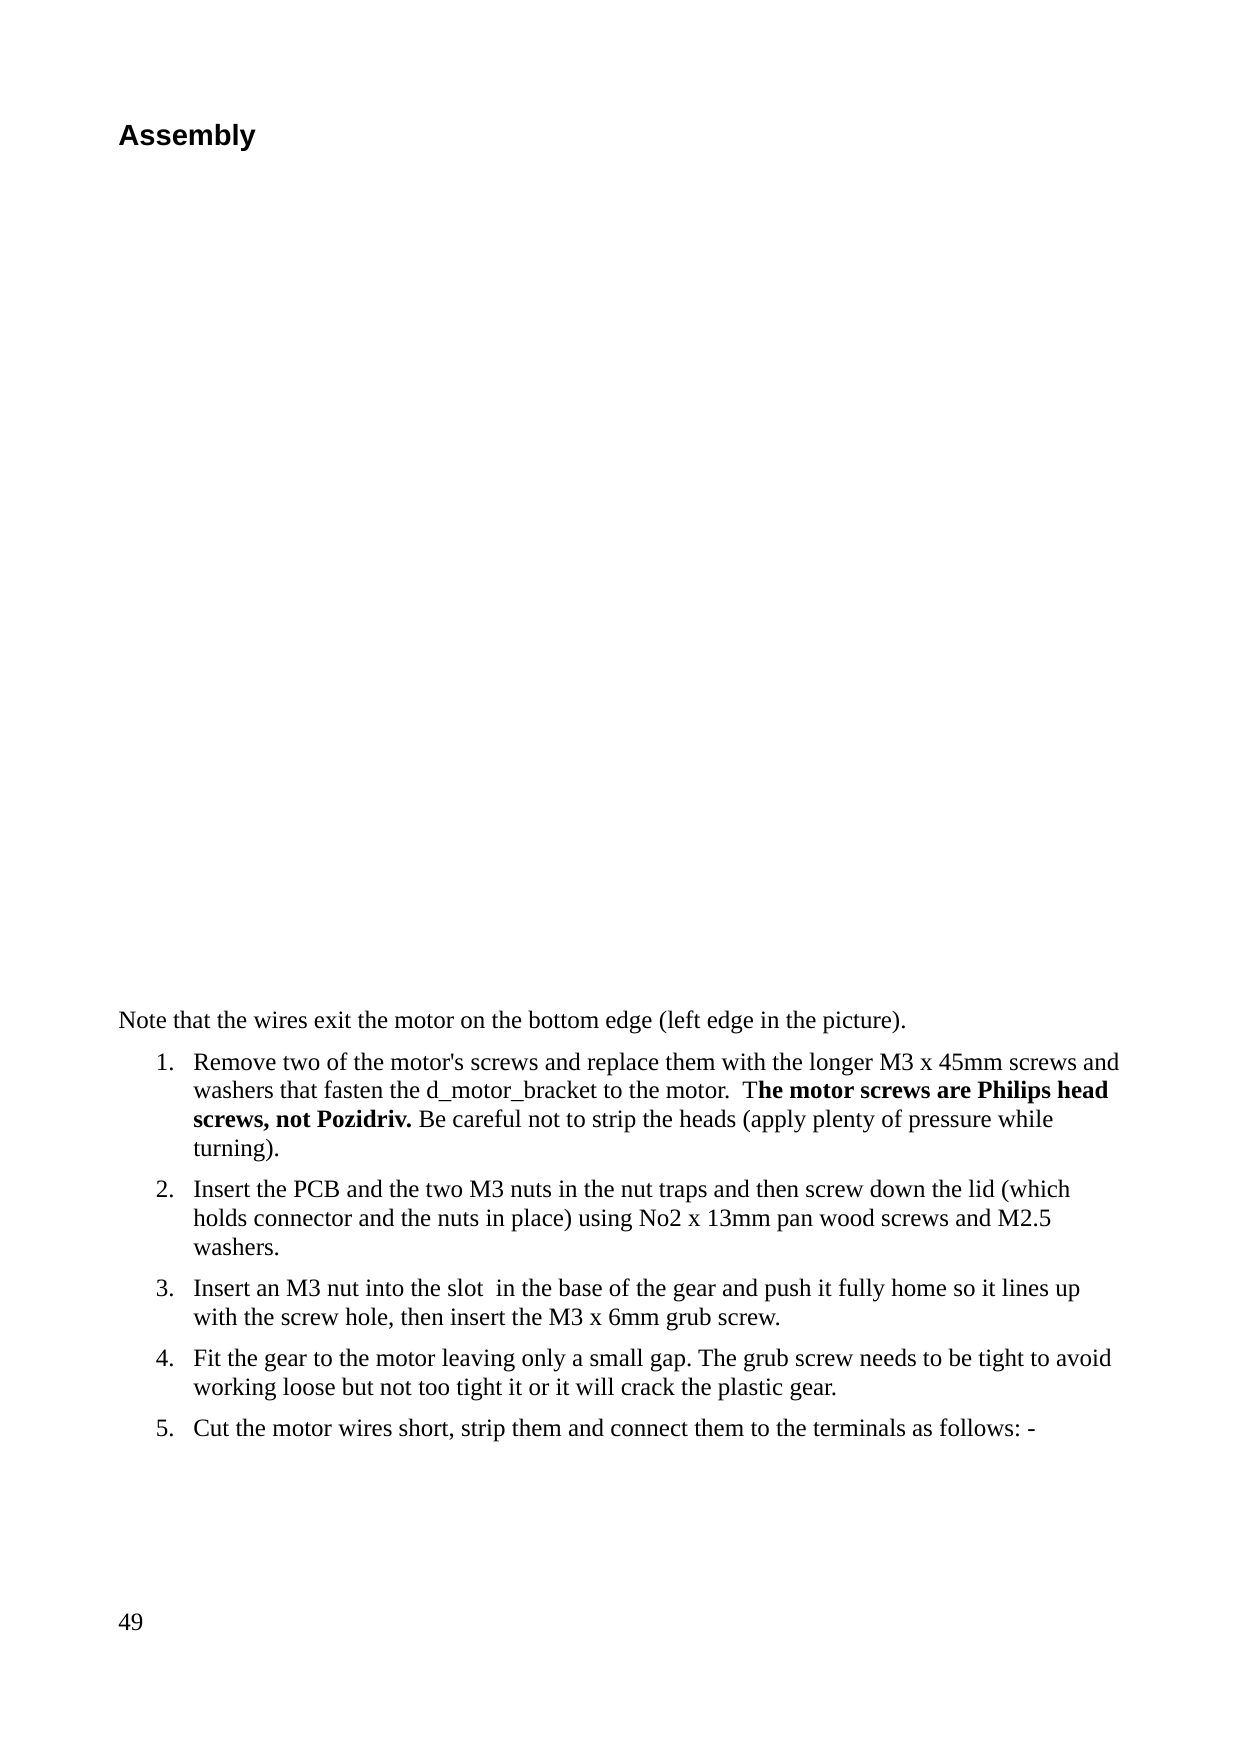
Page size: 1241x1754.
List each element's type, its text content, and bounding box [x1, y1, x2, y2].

list Insert the PCB and the two M3 nuts in the nut traps and then screw down the lid (which holds connector and the nuts in place) using No2 x 13mm pan wood screws and M2.5 washers. [156, 1174, 1122, 1260]
subtitle Assembly [118, 118, 1122, 152]
list Fit the gear to the motor leaving only a small gap. The grub screw needs to be tight to avoid working loose but not too tight it or it will crack the plastic gear. [156, 1343, 1122, 1400]
list Cut the motor wires short, strip them and connect them to the terminals as follows: - [156, 1413, 1122, 1442]
list Insert an M3 nut into the slot in the base of the gear and push it fully home so it lines up with the screw hole, then insert the M3 x 6mm grub screw. [156, 1273, 1122, 1330]
text Note that the wires exit the motor on the bottom edge (left edge in the picture). [118, 164, 1122, 1034]
list Remove two of the motor's screws and replace them with the longer M3 x 45mm screws and washers that fasten the d_motor_bracket to the motor. The motor screws are Philips head screws, not Pozidriv. Be careful not to strip the heads (apply plenty of pressure while turning). [156, 1047, 1122, 1162]
